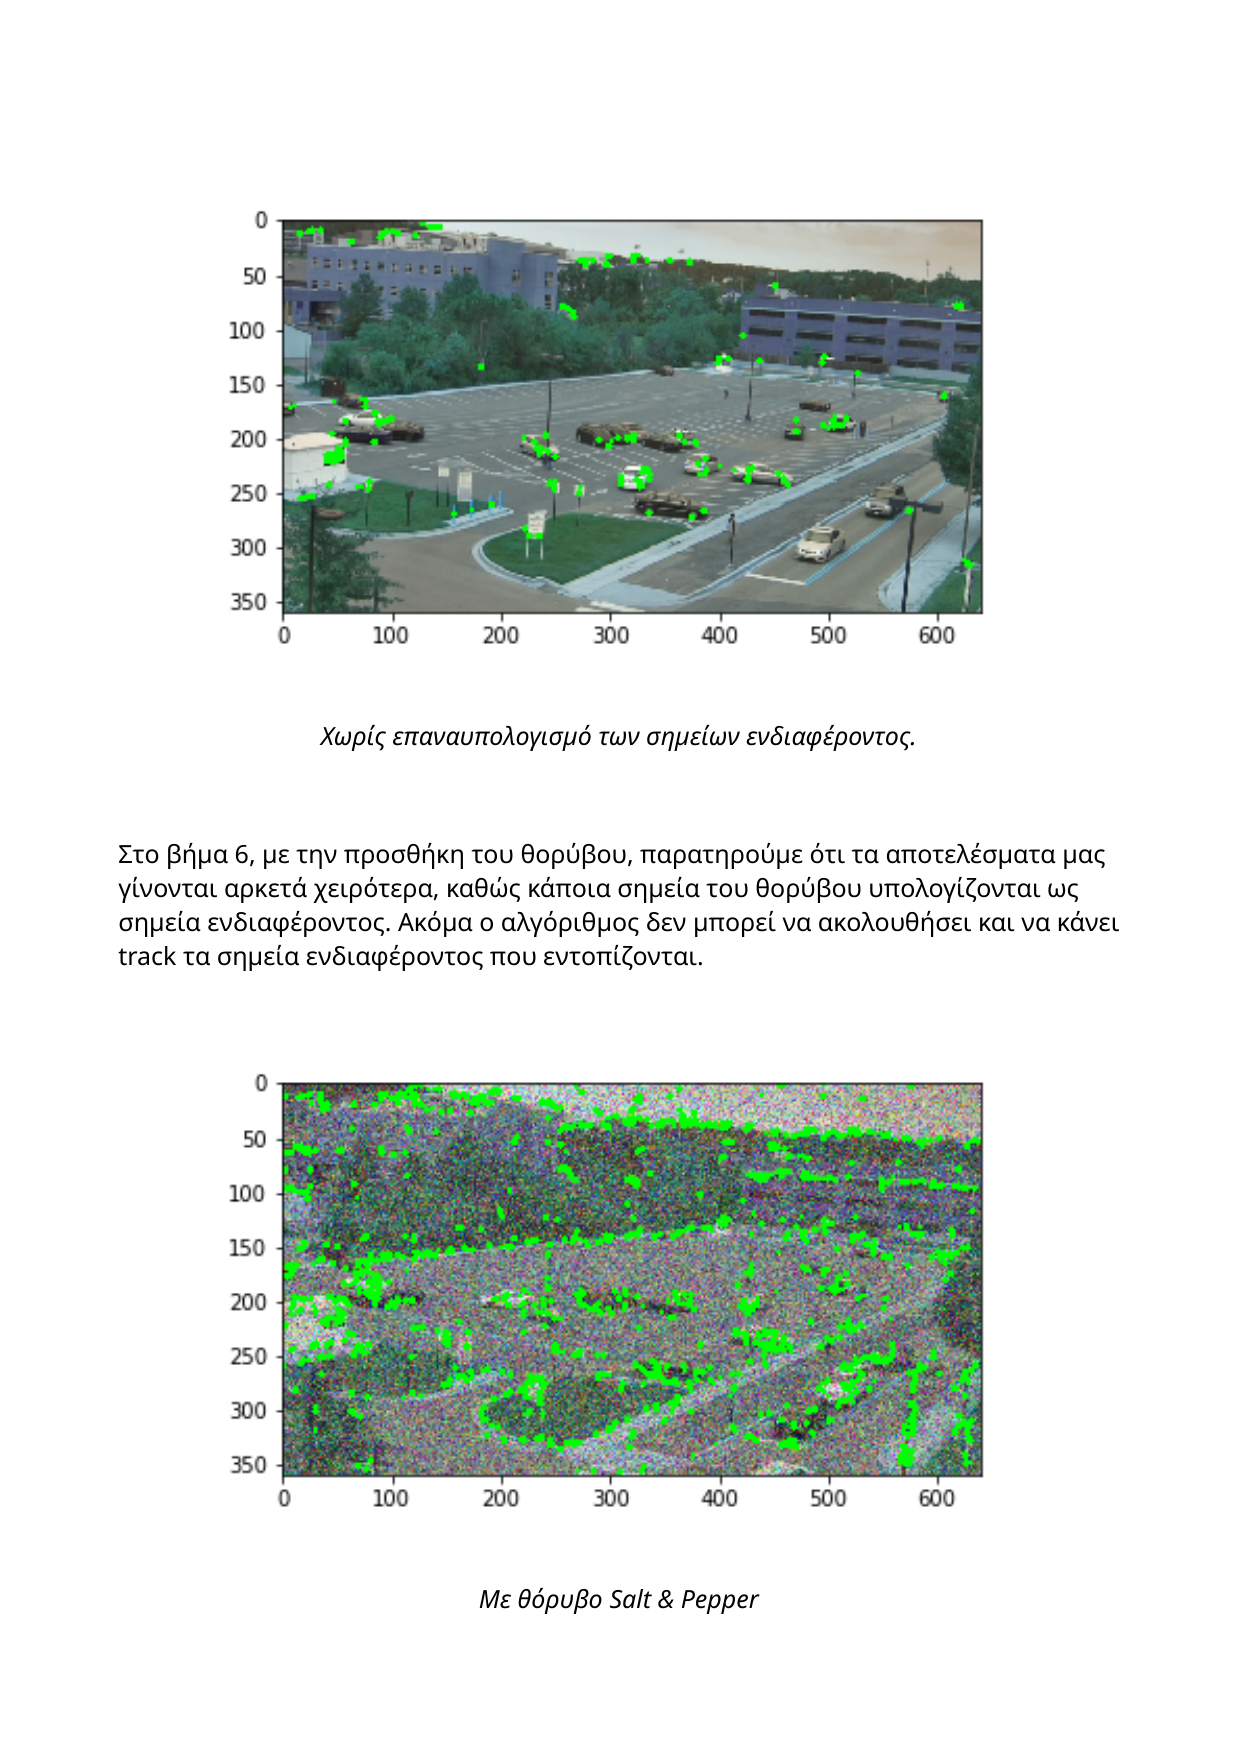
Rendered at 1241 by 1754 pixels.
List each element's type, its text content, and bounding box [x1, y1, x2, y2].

text Με θόρυβο Salt & Pepper [118, 998, 1122, 1616]
picture [170, 981, 1071, 1582]
text Χωρίς επαναυπολογισμό των σημείων ενδιαφέροντος. [118, 118, 1122, 752]
picture [170, 118, 1071, 719]
text Στο βήμα 6, με την προσθήκη του θορύβου, παρατηρούμε ότι τα αποτελέσματα μας γίνονται αρκετά χειρότερα, καθώς κάποια σημεία του θορύβου υπολογίζονται ως σημεία ενδιαφέροντος. Ακόμα ο αλγόριθμος δεν μπορεί να ακολουθήσει και να κάνει track τα σημεία ενδιαφέροντος που εντοπίζονται. [118, 836, 1122, 973]
